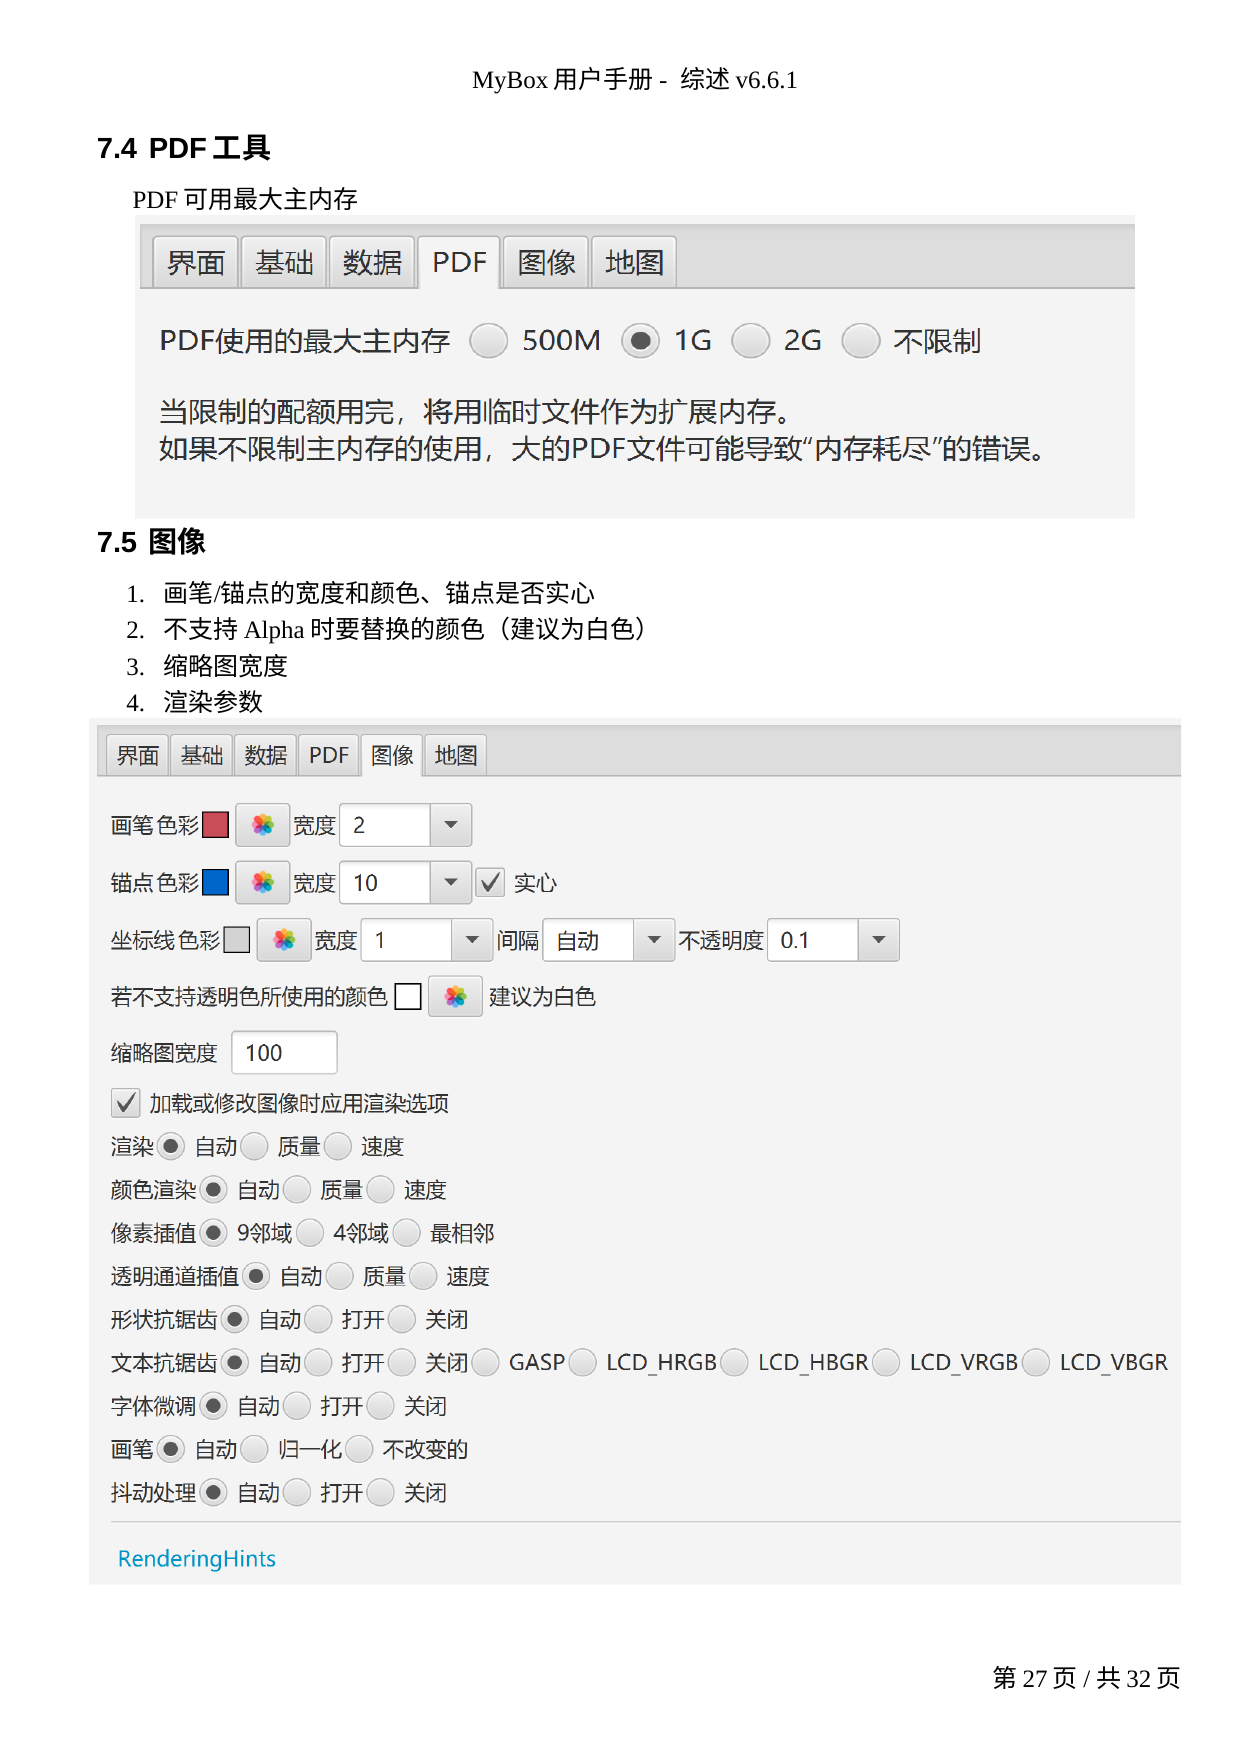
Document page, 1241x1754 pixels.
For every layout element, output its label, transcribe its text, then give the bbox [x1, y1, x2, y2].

subtitle PDF工具 [88, 125, 1181, 167]
list 渲染参数 [126, 682, 1181, 718]
list 缩略图宽度 [126, 646, 1181, 682]
list 不支持Alpha时要替换的颜色（建议为白色） [126, 610, 1181, 646]
list 画笔/锚点的宽度和颜色、锚点是否实心 [126, 573, 1181, 610]
subtitle 图像 [88, 241, 1181, 561]
picture [88, 718, 1182, 1585]
text PDF可用最大主内存 [88, 179, 1181, 216]
picture [134, 215, 1135, 519]
